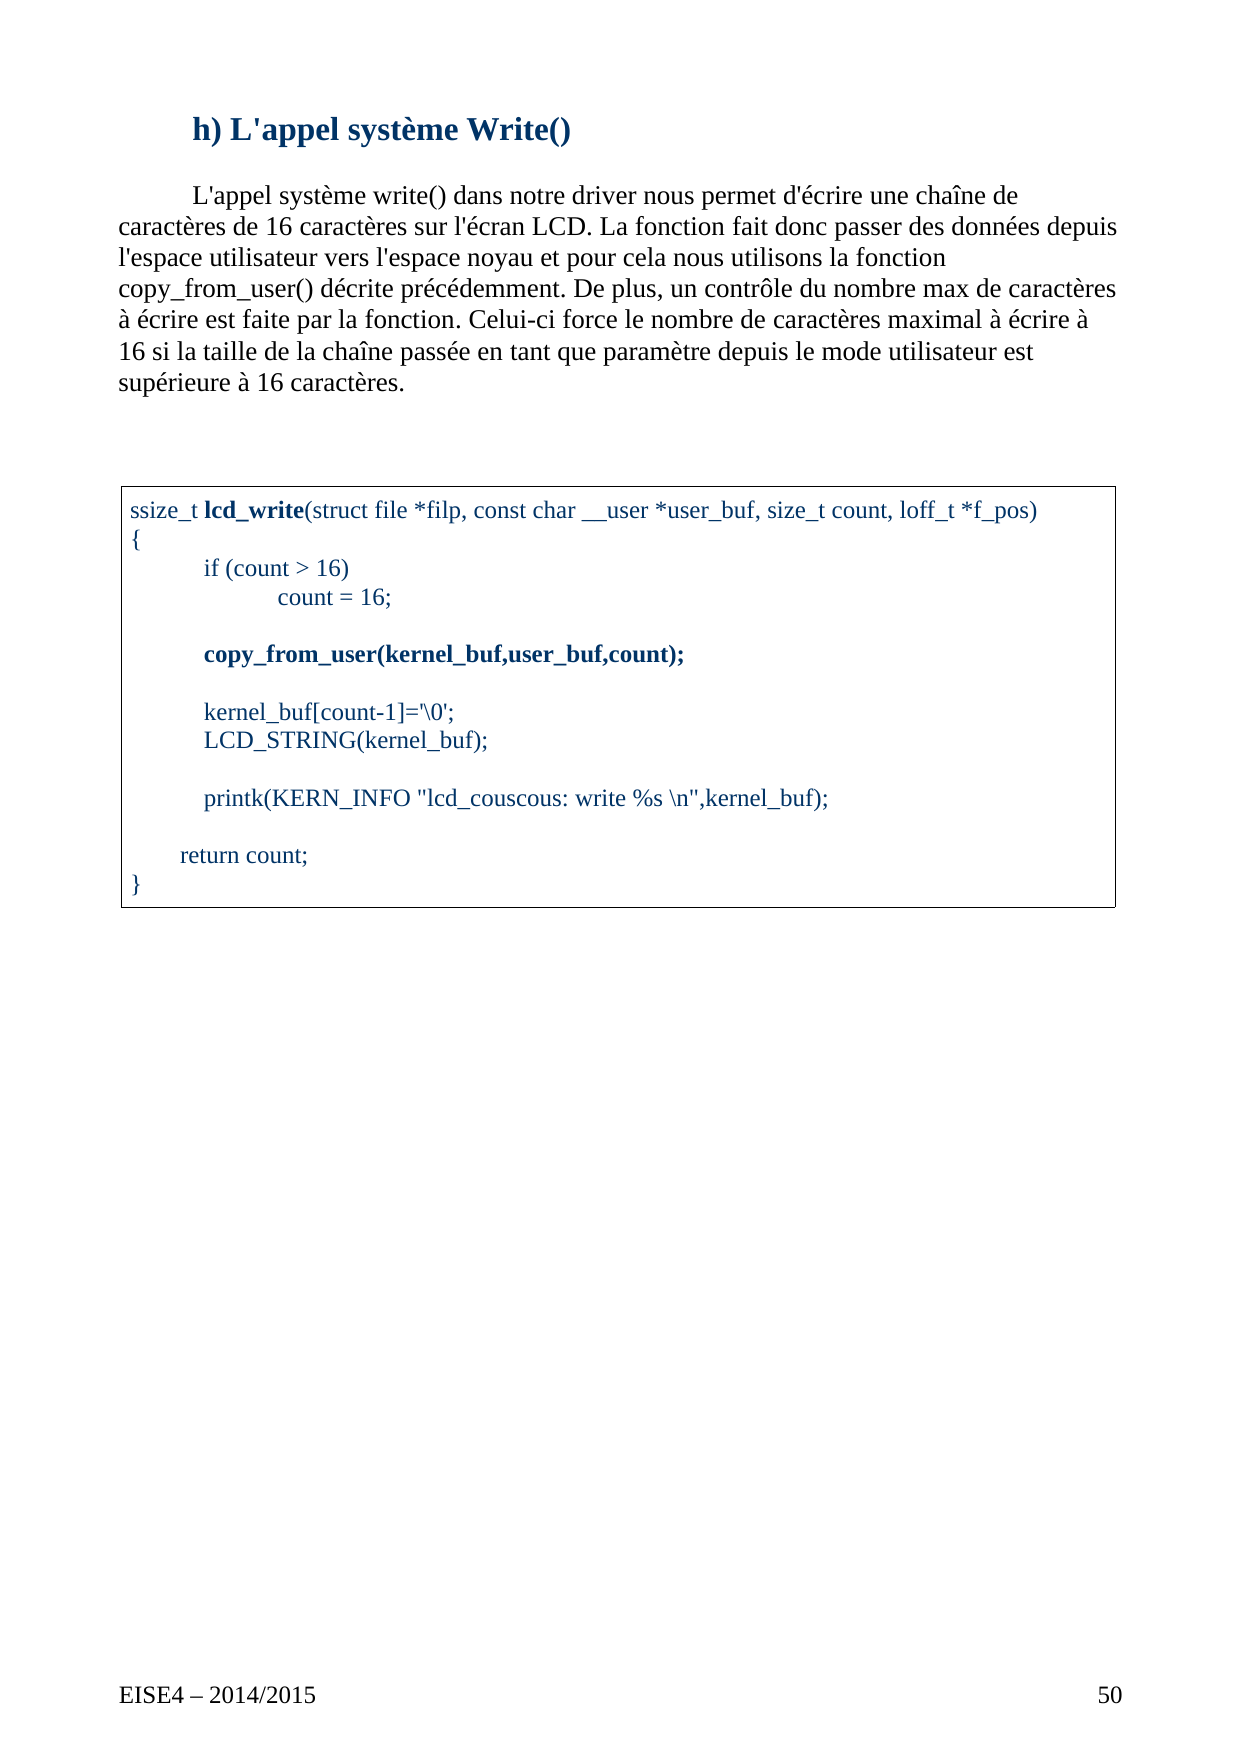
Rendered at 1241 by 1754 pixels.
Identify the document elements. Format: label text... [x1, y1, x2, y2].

text count = 16; [130, 582, 1106, 610]
text h) L'appel système Write() [118, 109, 1122, 148]
text copy_from_user(kernel_buf,user_buf,count); [130, 639, 1106, 668]
text if (count > 16) [130, 553, 1106, 582]
text { [130, 524, 1106, 553]
text LCD_STRING(kernel_buf); [130, 725, 1106, 754]
text L'appel système write() dans notre driver nous permet d'écrire une chaîne de caractères de 16 caractères sur l'écran LCD. La fonction fait donc passer des données depuis l'espace utilisateur vers l'espace noyau et pour cela nous utilisons la fonction copy_from_user() décrite précédemment. De plus, un contrôle du nombre max de caractères à écrire est faite par la fonction. Celui-ci force le nombre de caractères maximal à écrire à 16 si la taille de la chaîne passée en tant que paramètre depuis le mode utilisateur est supérieure à 16 caractères. [118, 179, 1122, 397]
text } [130, 869, 1106, 898]
text return count; [130, 840, 1106, 869]
text ssize_t lcd_write(struct file *filp, const char __user *user_buf, size_t count, loff_t *f_pos) [130, 495, 1106, 524]
text printk(KERN_INFO "lcd_couscous: write %s \n",kernel_buf); [130, 783, 1106, 812]
text kernel_buf[count-1]='\0'; [130, 697, 1106, 725]
